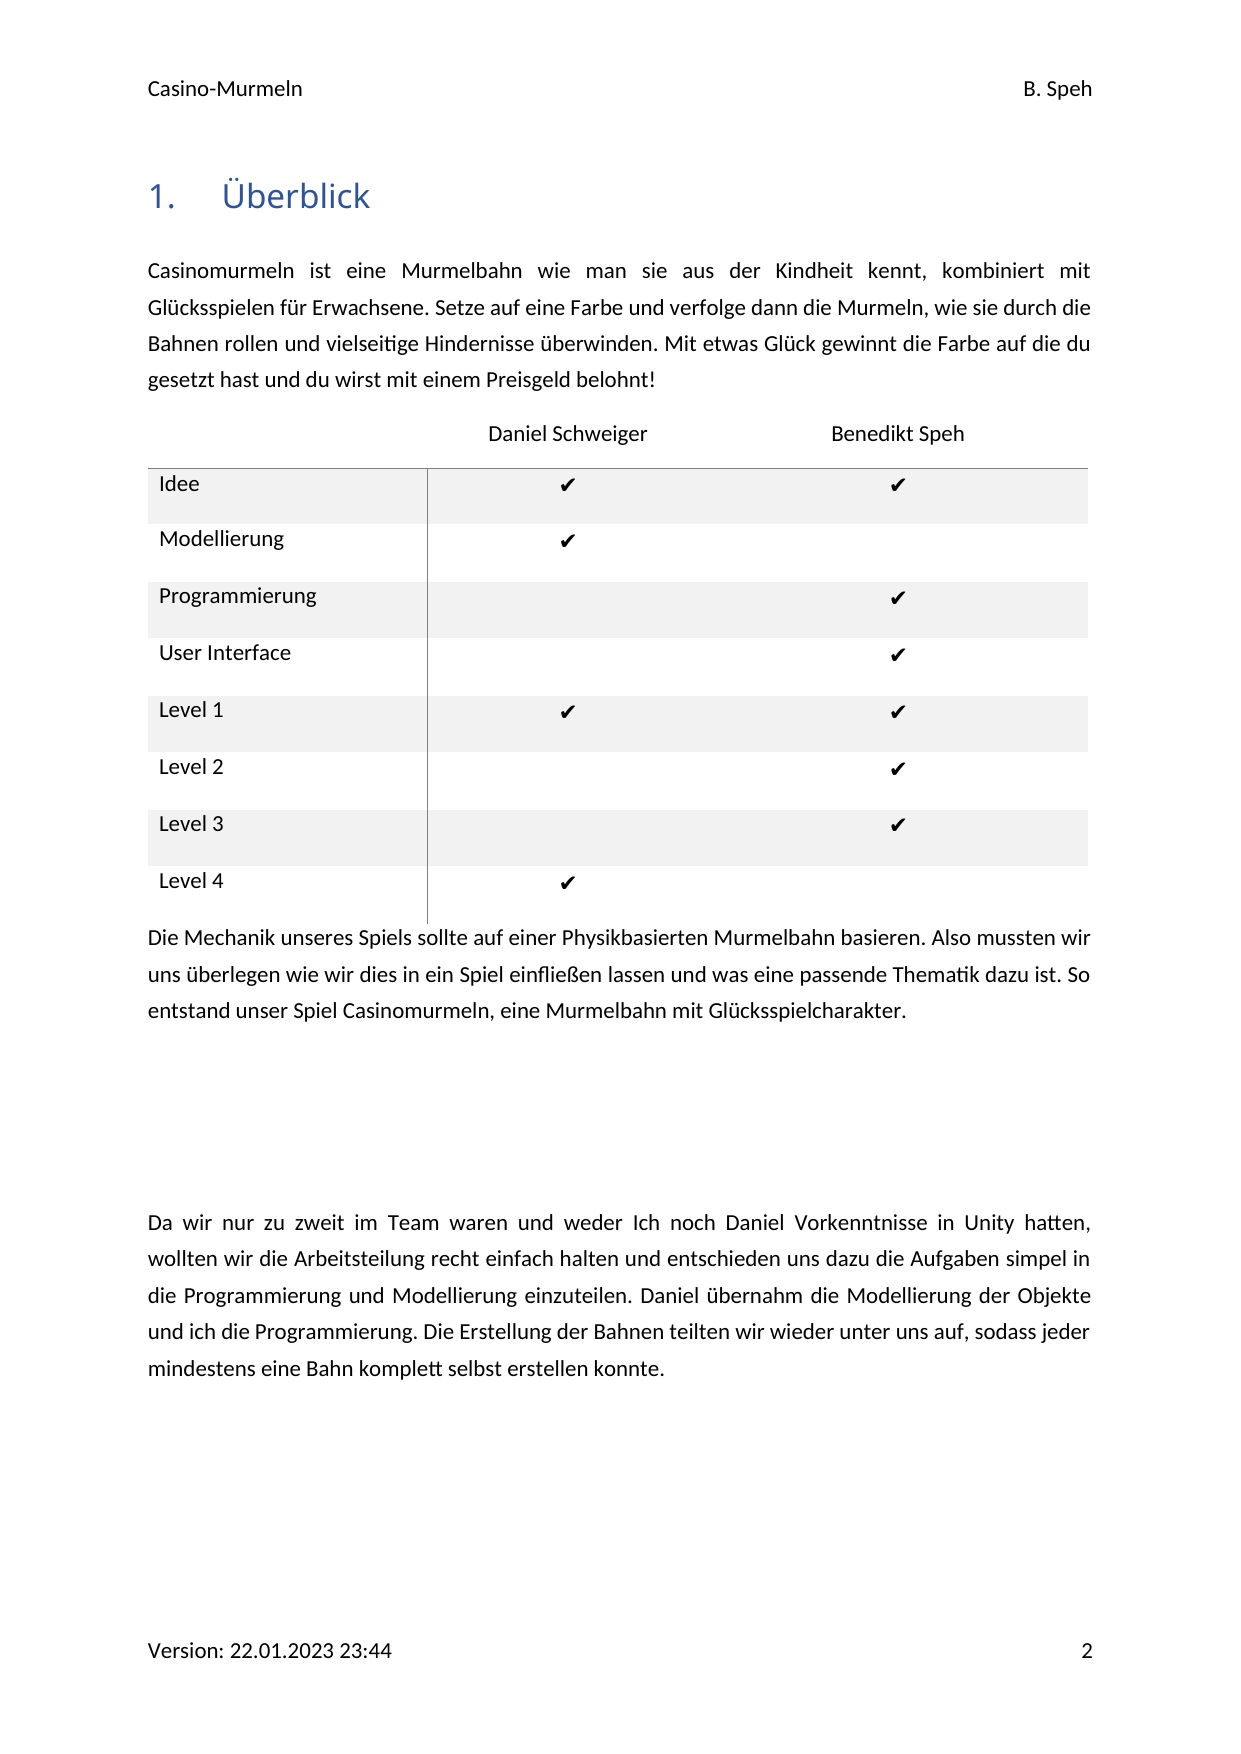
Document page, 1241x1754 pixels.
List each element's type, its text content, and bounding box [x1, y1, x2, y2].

table_cell ✔ [708, 639, 1088, 696]
table_cell ✔ [708, 582, 1088, 638]
table_cell [708, 866, 1088, 923]
table_cell ✔ [428, 696, 708, 752]
table_cell ✔ [708, 753, 1088, 809]
table_cell [428, 639, 708, 696]
table_header Daniel Schweiger [428, 419, 708, 468]
table_cell [708, 525, 1088, 582]
subtitle Überblick [148, 173, 1093, 218]
table_cell ✔ [708, 469, 1088, 524]
text Casinomurmeln ist eine Murmelbahn wie man sie aus der Kindheit kennt, kombiniert mit Glücksspielen für Erwachsene. Setze auf eine Farbe und verfolge dann die Murmeln, wie sie durch die Bahnen rollen und vielseitige Hindernisse überwinden. Mit etwas Glück gewinnt die Farbe auf die du gesetzt hast und du wirst mit einem Preisgeld belohnt! [148, 257, 1093, 394]
table_cell ✔ [428, 469, 708, 524]
table_cell Level 3 [148, 810, 427, 866]
table_cell [428, 753, 708, 809]
table_cell Modellierung [148, 525, 427, 582]
table_cell ✔ [428, 525, 708, 582]
table_cell [428, 582, 708, 638]
table_cell Level 4 [148, 866, 427, 923]
table_cell Level 1 [148, 696, 427, 752]
table_cell ✔ [708, 810, 1088, 866]
table_cell ✔ [428, 866, 708, 923]
table_cell Idee [148, 469, 427, 524]
text Da wir nur zu zweit im Team waren und weder Ich noch Daniel Vorkenntnisse in Unity hatten, wollten wir die Arbeitsteilung recht einfach halten und entschieden uns dazu die Aufgaben simpel in die Programmierung und Modellierung einzuteilen. Daniel übernahm die Modellierung der Objekte und ich die Programmierung. Die Erstellung der Bahnen teilten wir wieder unter uns auf, sodass jeder mindestens eine Bahn komplett selbst erstellen konnte. [148, 1208, 1093, 1382]
table_cell [428, 810, 708, 866]
table_cell Level 2 [148, 753, 427, 809]
table_cell Programmierung [148, 582, 427, 638]
table_cell User Interface [148, 639, 427, 696]
table_cell ✔ [708, 696, 1088, 752]
table_header Benedikt Speh [708, 419, 1088, 468]
table_header [148, 419, 428, 468]
text Die Mechanik unseres Spiels sollte auf einer Physikbasierten Murmelbahn basieren. Also mussten wir uns überlegen wie wir dies in ein Spiel einfließen lassen und was eine passende Thematik dazu ist. So entstand unser Spiel Casinomurmeln, eine Murmelbahn mit Glücksspielcharakter. [148, 923, 1093, 1024]
